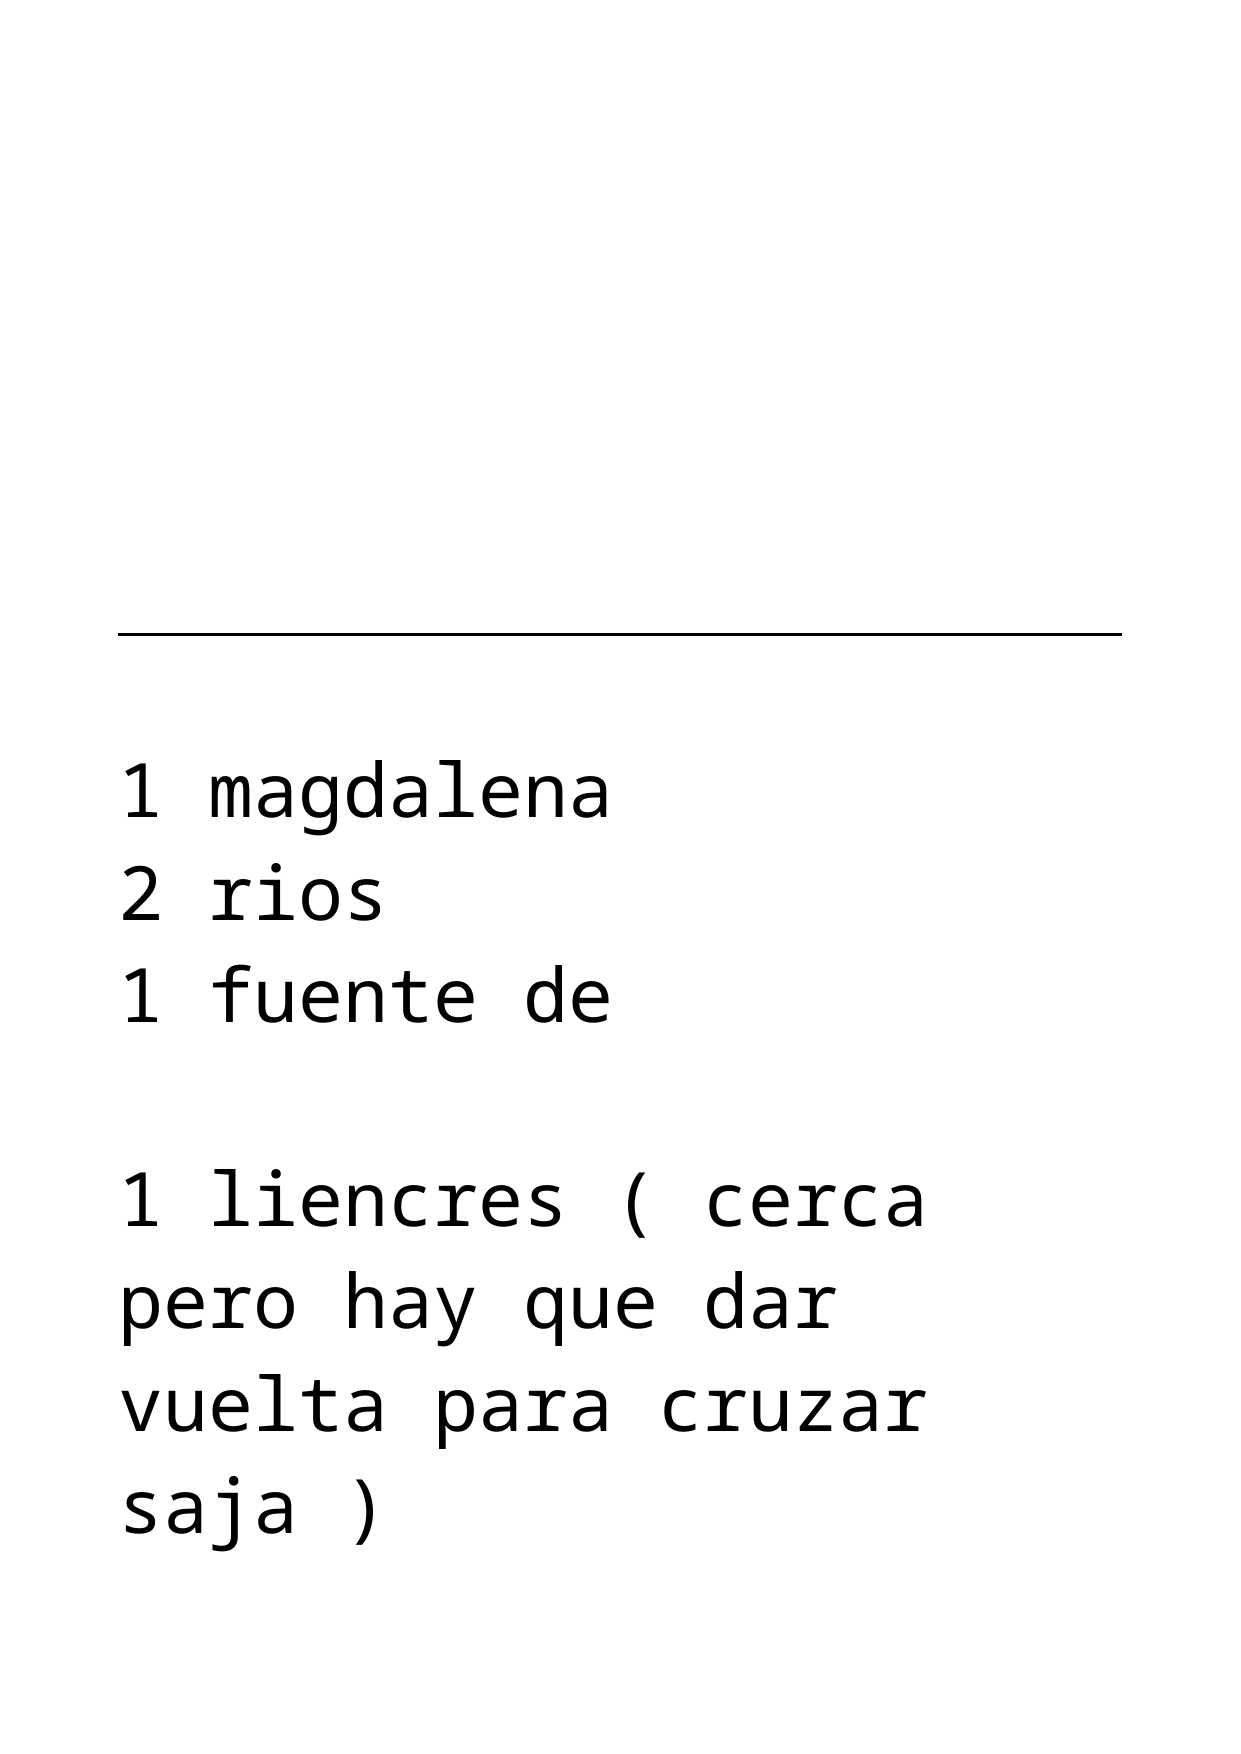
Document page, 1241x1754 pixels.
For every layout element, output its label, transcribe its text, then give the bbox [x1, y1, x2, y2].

text 2 rios [118, 840, 1122, 942]
text 1 magdalena [118, 738, 1122, 840]
text 1 liencres ( cerca pero hay que dar vuelta para cruzar saja ) [118, 1146, 1122, 1555]
text 1 fuente de [118, 942, 1122, 1044]
